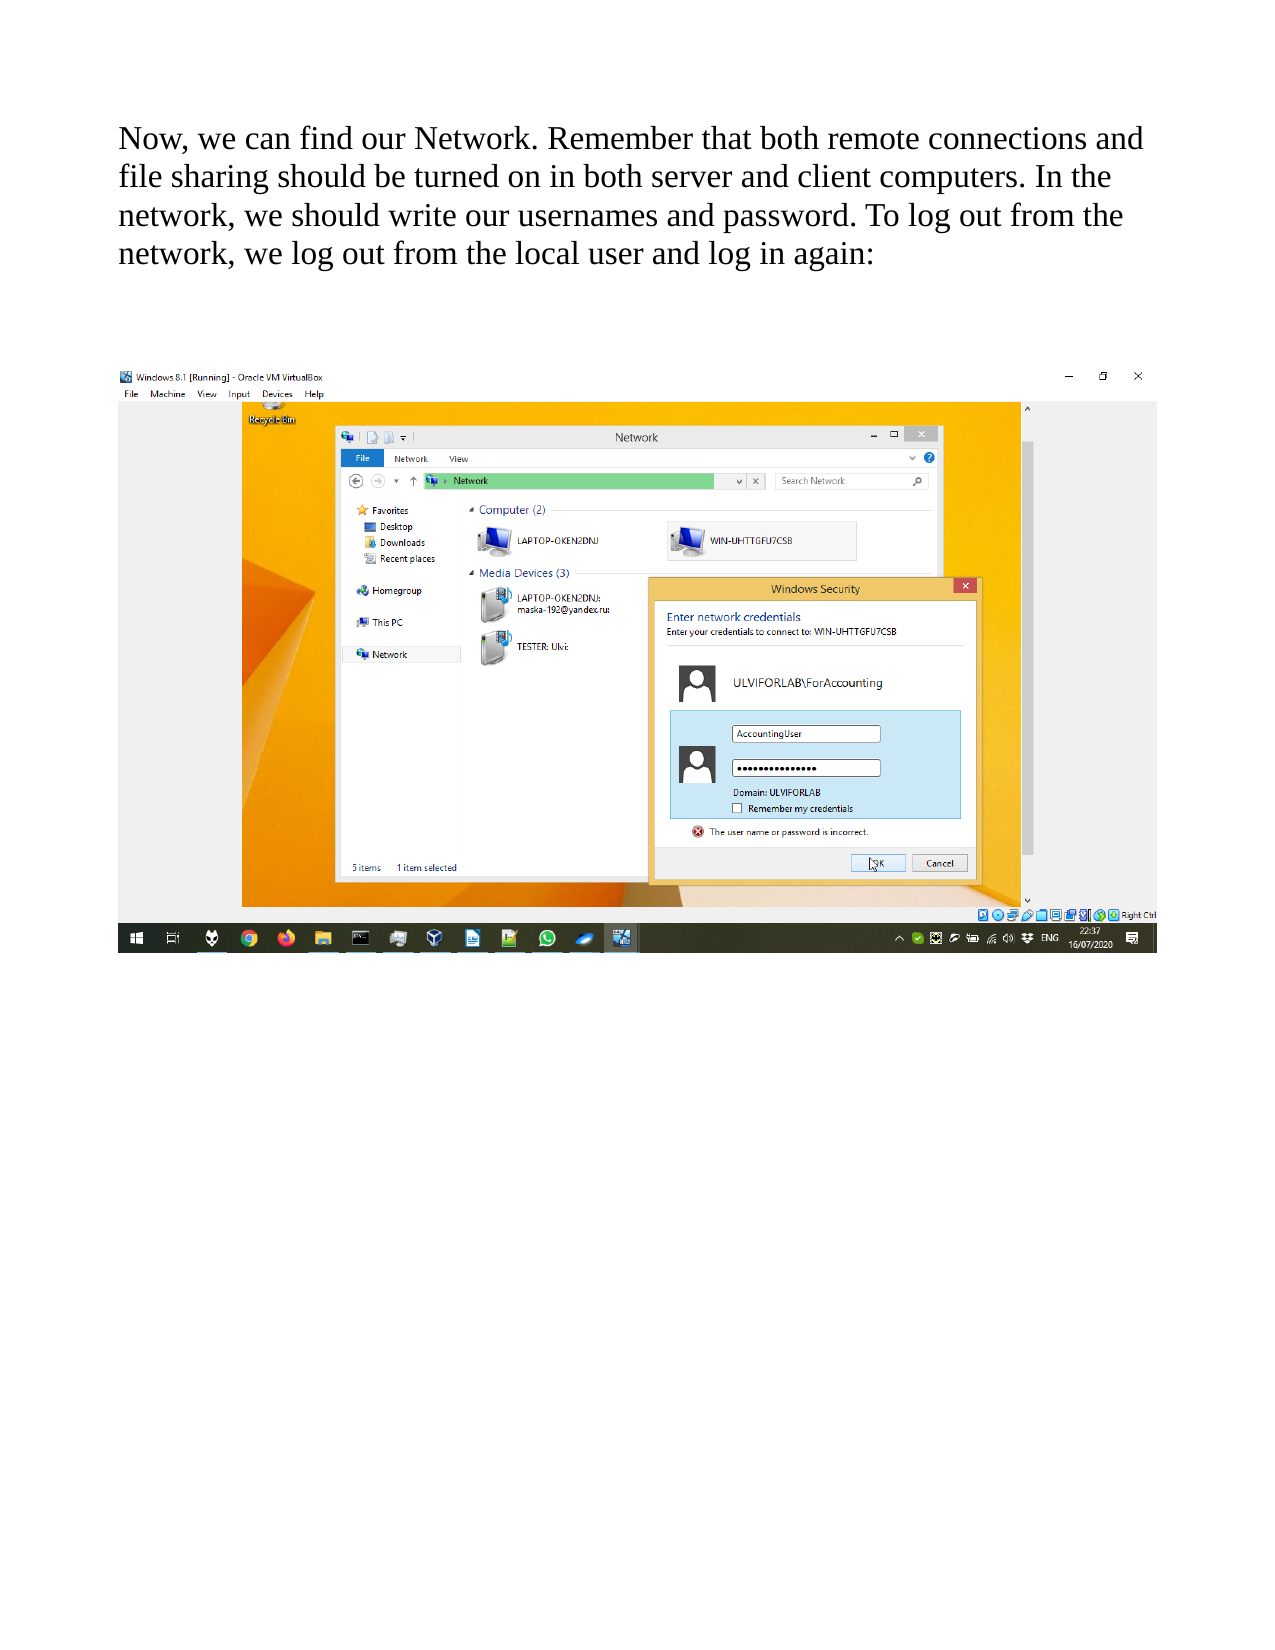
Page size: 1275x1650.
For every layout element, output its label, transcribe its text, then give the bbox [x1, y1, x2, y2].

text Now, we can find our Network. Remember that both remote connections and file sharing should be turned on in both server and client computers. In the network, we should write our usernames and password. To log out from the network, we log out from the local user and log in again: [118, 118, 1157, 271]
picture [118, 368, 1157, 953]
